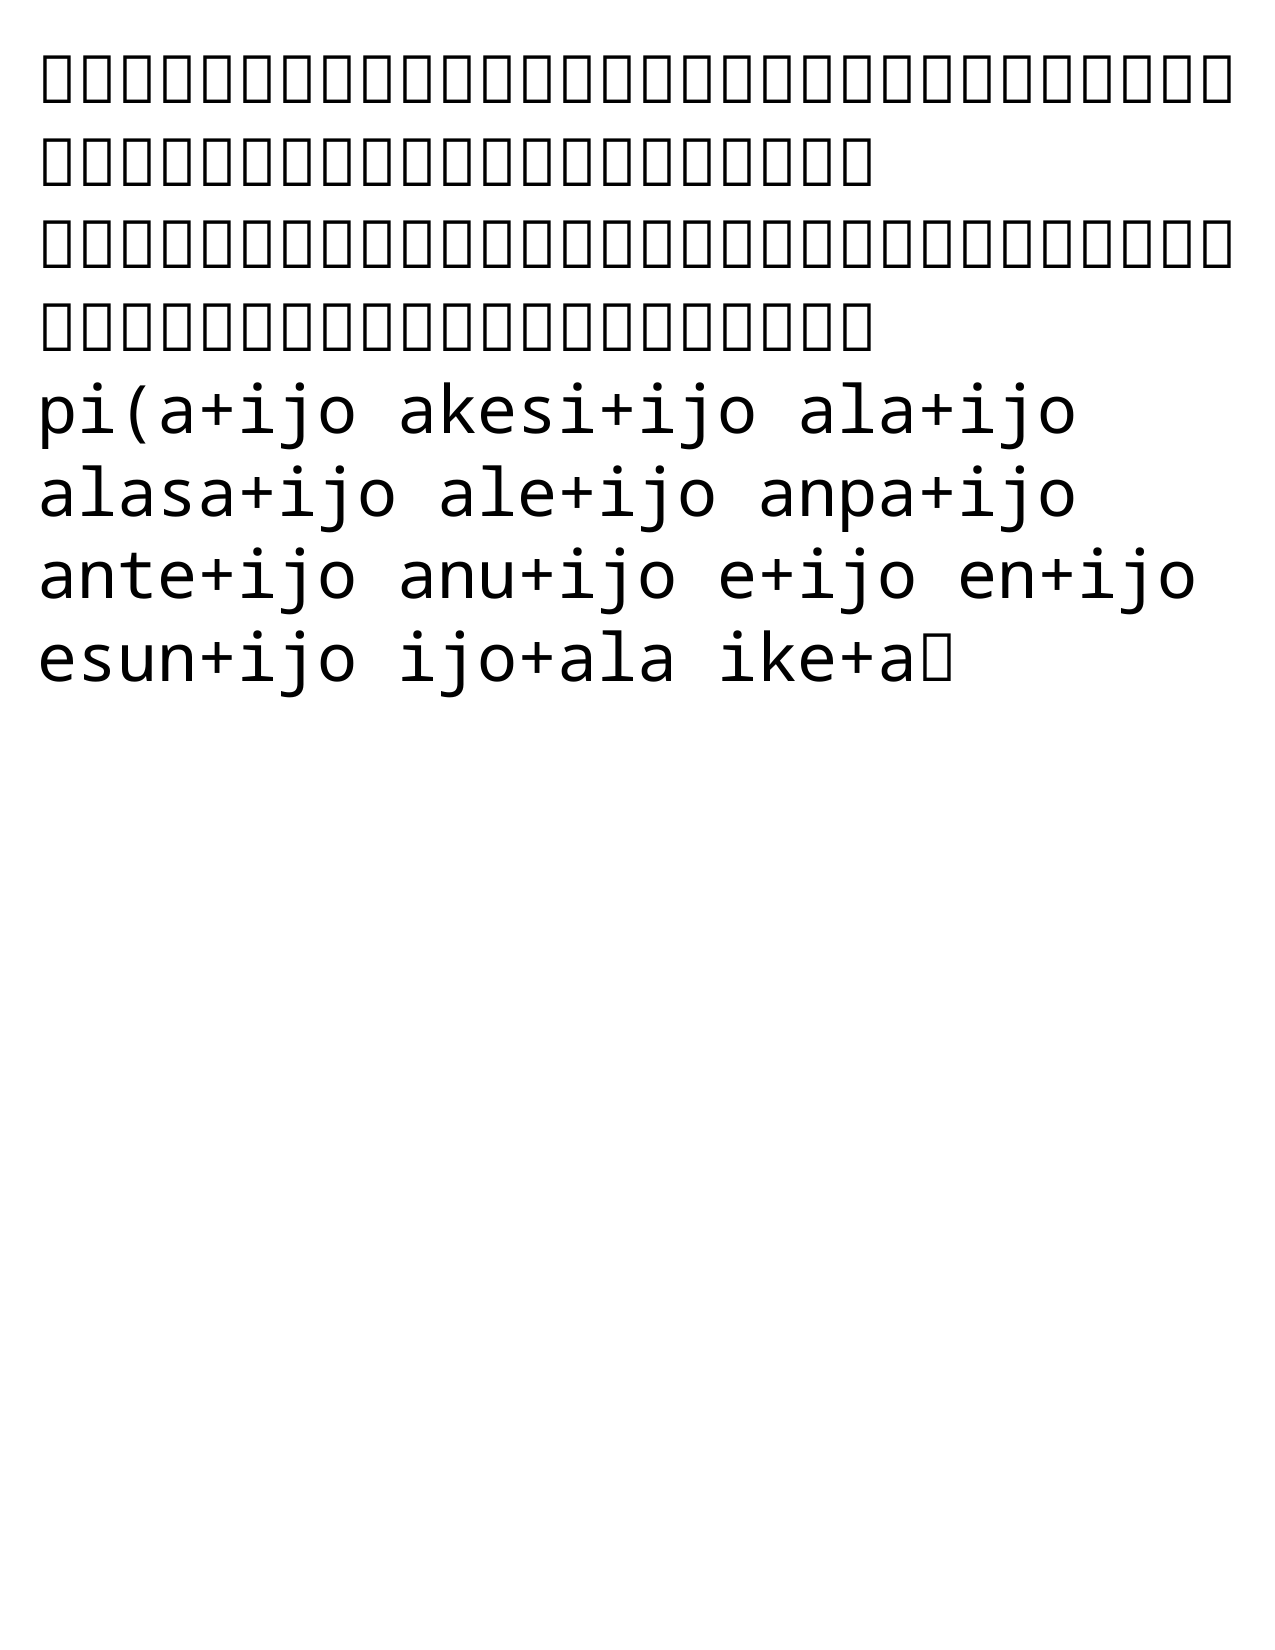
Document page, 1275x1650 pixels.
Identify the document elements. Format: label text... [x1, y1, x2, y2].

text 󱥍󱦗󱤌󱦖󱥠󱤌󱦖󱥡󱤌󱦖󱥢󱤌󱦖󱥣󱤌󱦖󱥤󱤌󱦖󱥥󱤌󱦖󱥦󱤌󱦖󱥧󱤌󱦖󱥨󱤌󱦖󱥩󱤌󱦖󱥪󱤌󱦖󱥫󱤌󱦖󱥬󱤌󱦖󱥭󱤌󱦖󱥮󱤌󱦖󱥯󱦘 [37, 37, 1237, 202]
text 󱥍󱦗󱤌󱦖󱥰󱤌󱦖󱥱󱤌󱦖󱥲󱤌󱦖󱥳󱤌󱦖󱥴󱤌󱦖󱥵󱤌󱦖󱥶󱤌󱦖󱥷󱤌󱦖󱥸󱤌󱦖󱥹󱤌󱦖󱥺󱤌󱦖󱥻󱤌󱦖󱥼󱤌󱦖󱥽󱤌󱦖󱥾󱤌󱦖󱥿󱦘 [37, 202, 1237, 367]
text pi(a+ijo akesi+ijo ala+ijo alasa+ijo ale+ijo anpa+ijo ante+ijo anu+ijo e+ijo en+ijo esun+ijo ijo+ala ike+a󱦘 [37, 367, 1237, 697]
